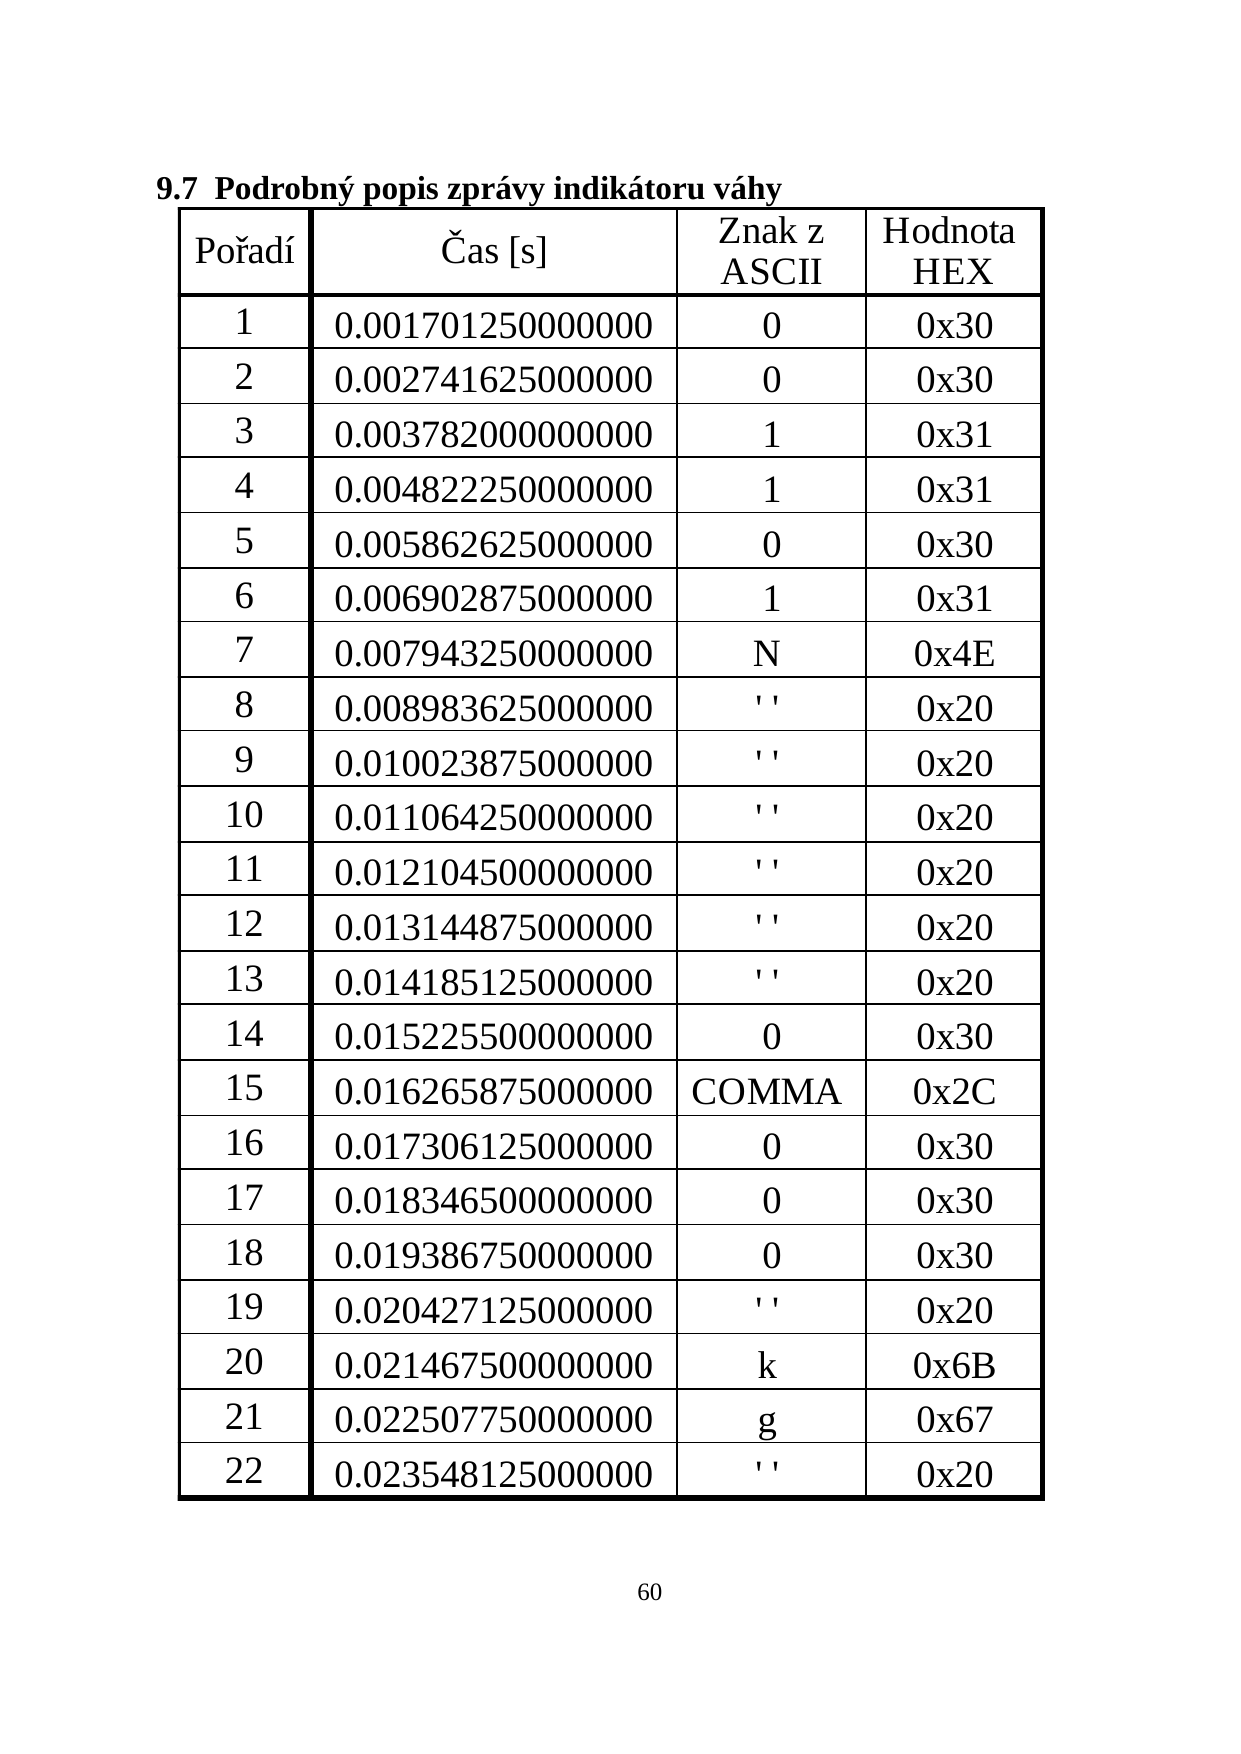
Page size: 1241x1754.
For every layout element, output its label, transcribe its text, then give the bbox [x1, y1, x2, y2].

subtitle Podrobný popis zprávy indikátoru váhy [148, 168, 1093, 207]
